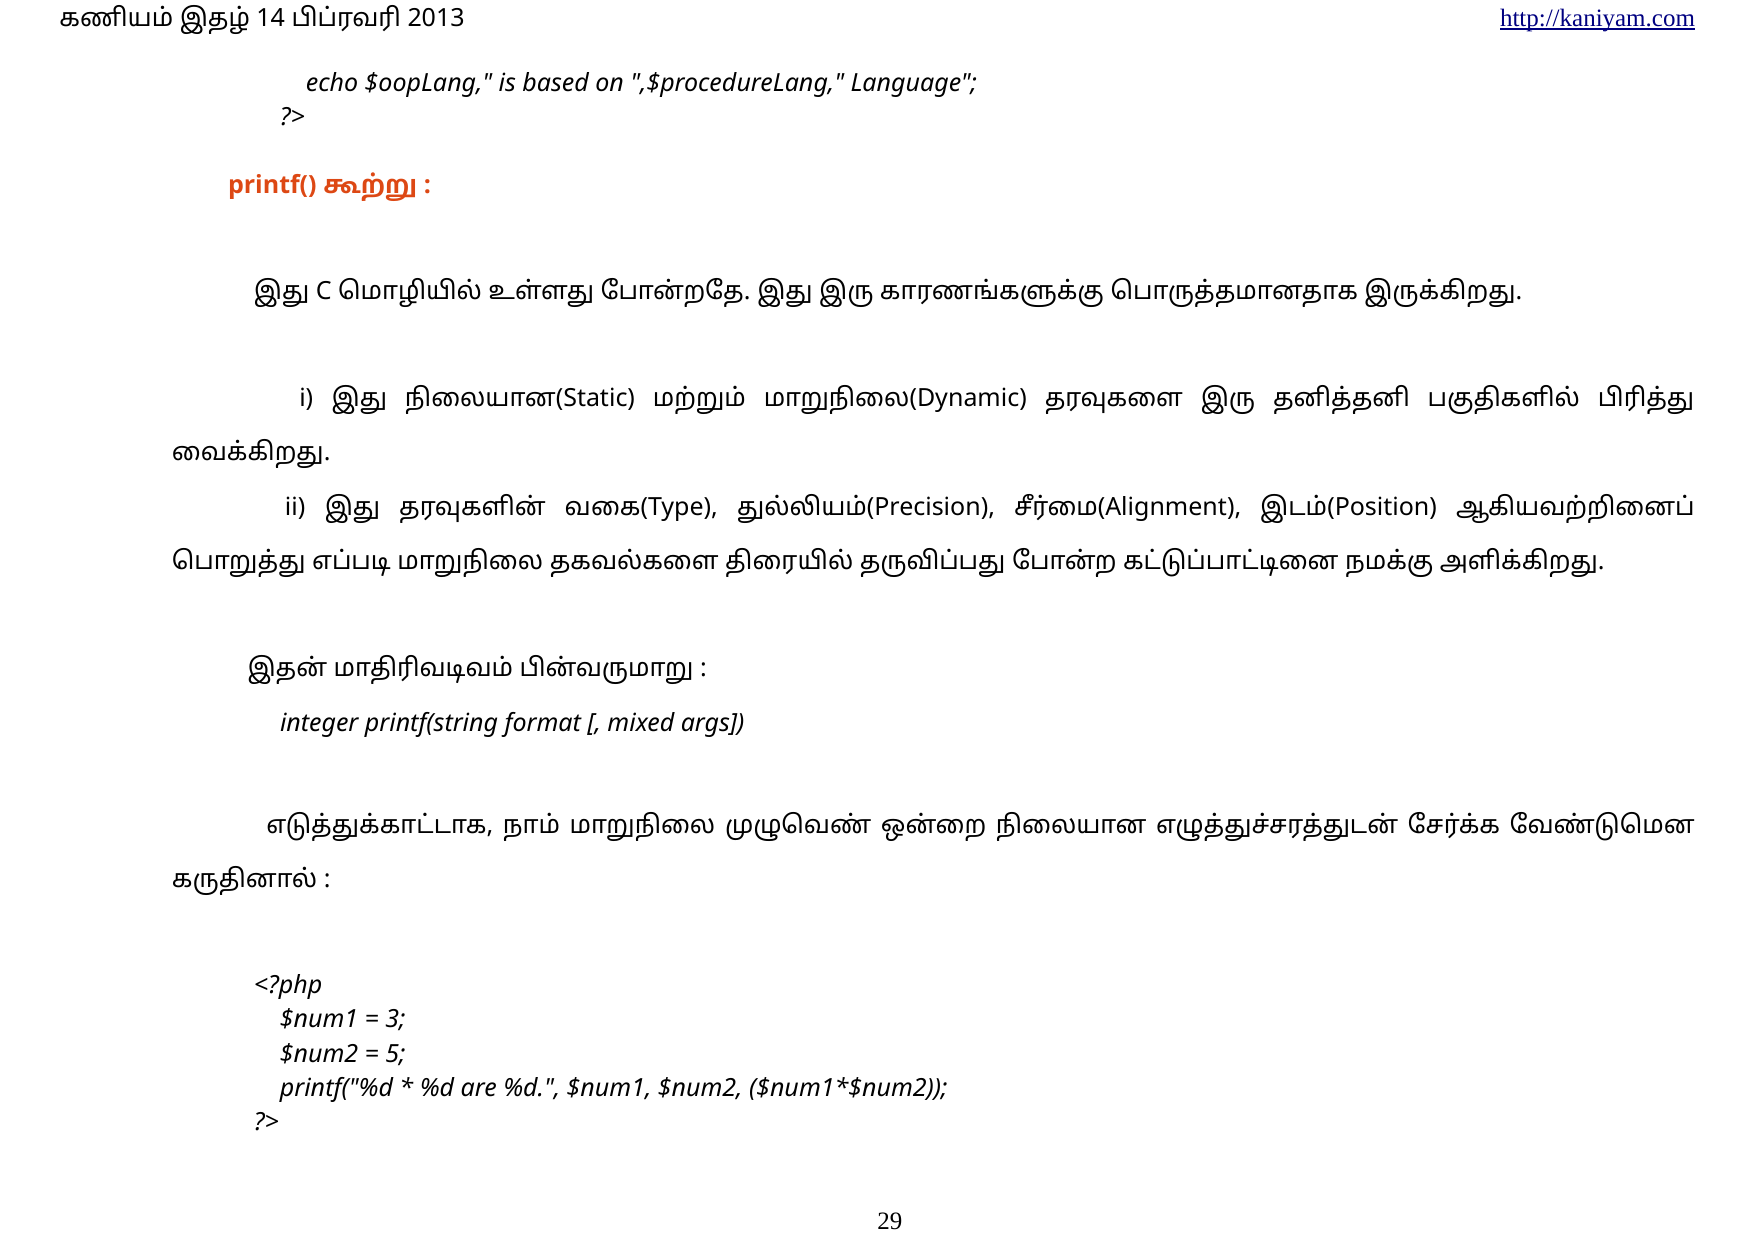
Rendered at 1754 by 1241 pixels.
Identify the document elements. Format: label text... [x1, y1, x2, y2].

text printf("%d * %d are %d.", $num1, $num2, ($num1*$num2)); [172, 1069, 1695, 1103]
text எடுத்துக்காட்டாக, நாம் மாறுநிலை முழுவெண் ஒன்றை நிலையான எழுத்துச்சரத்துடன் சேர்க்க வேண்டுமென கருதினால் : [172, 807, 1695, 898]
text $num1 = 3; [172, 1001, 1695, 1035]
text printf() கூற்று : [172, 166, 1695, 203]
text இது C மொழியில் உள்ளது போன்றதே. இது இரு காரணங்களுக்கு பொருத்தமானதாக இருக்கிறது. [172, 273, 1695, 310]
text ?> [172, 1103, 1695, 1137]
text ii) இது தரவுகளின் வகை(Type), துல்லியம்(Precision), சீர்மை(Alignment), இடம்(Position) ஆகியவற்றினைப் பொறுத்து எப்படி மாறுநிலை தகவல்களை திரையில் தருவிப்பது போன்ற கட்டுப்பாட்டினை நமக்கு அளிக்கிறது. [172, 489, 1695, 580]
text $num2 = 5; [172, 1035, 1695, 1069]
text இதன் மாதிரிவடிவம் பின்வருமாறு : [172, 649, 1695, 686]
text echo $oopLang," is based on ",$procedureLang," Language"; [172, 64, 1695, 98]
text <?php [172, 967, 1695, 1001]
text i) இது நிலையான(Static) மற்றும் மாறுநிலை(Dynamic) தரவுகளை இரு தனித்தனி பகுதிகளில் பிரித்து வைக்கிறது. [172, 379, 1695, 470]
text ?> [172, 98, 1695, 132]
text integer printf(string format [, mixed args]) [172, 704, 1695, 739]
